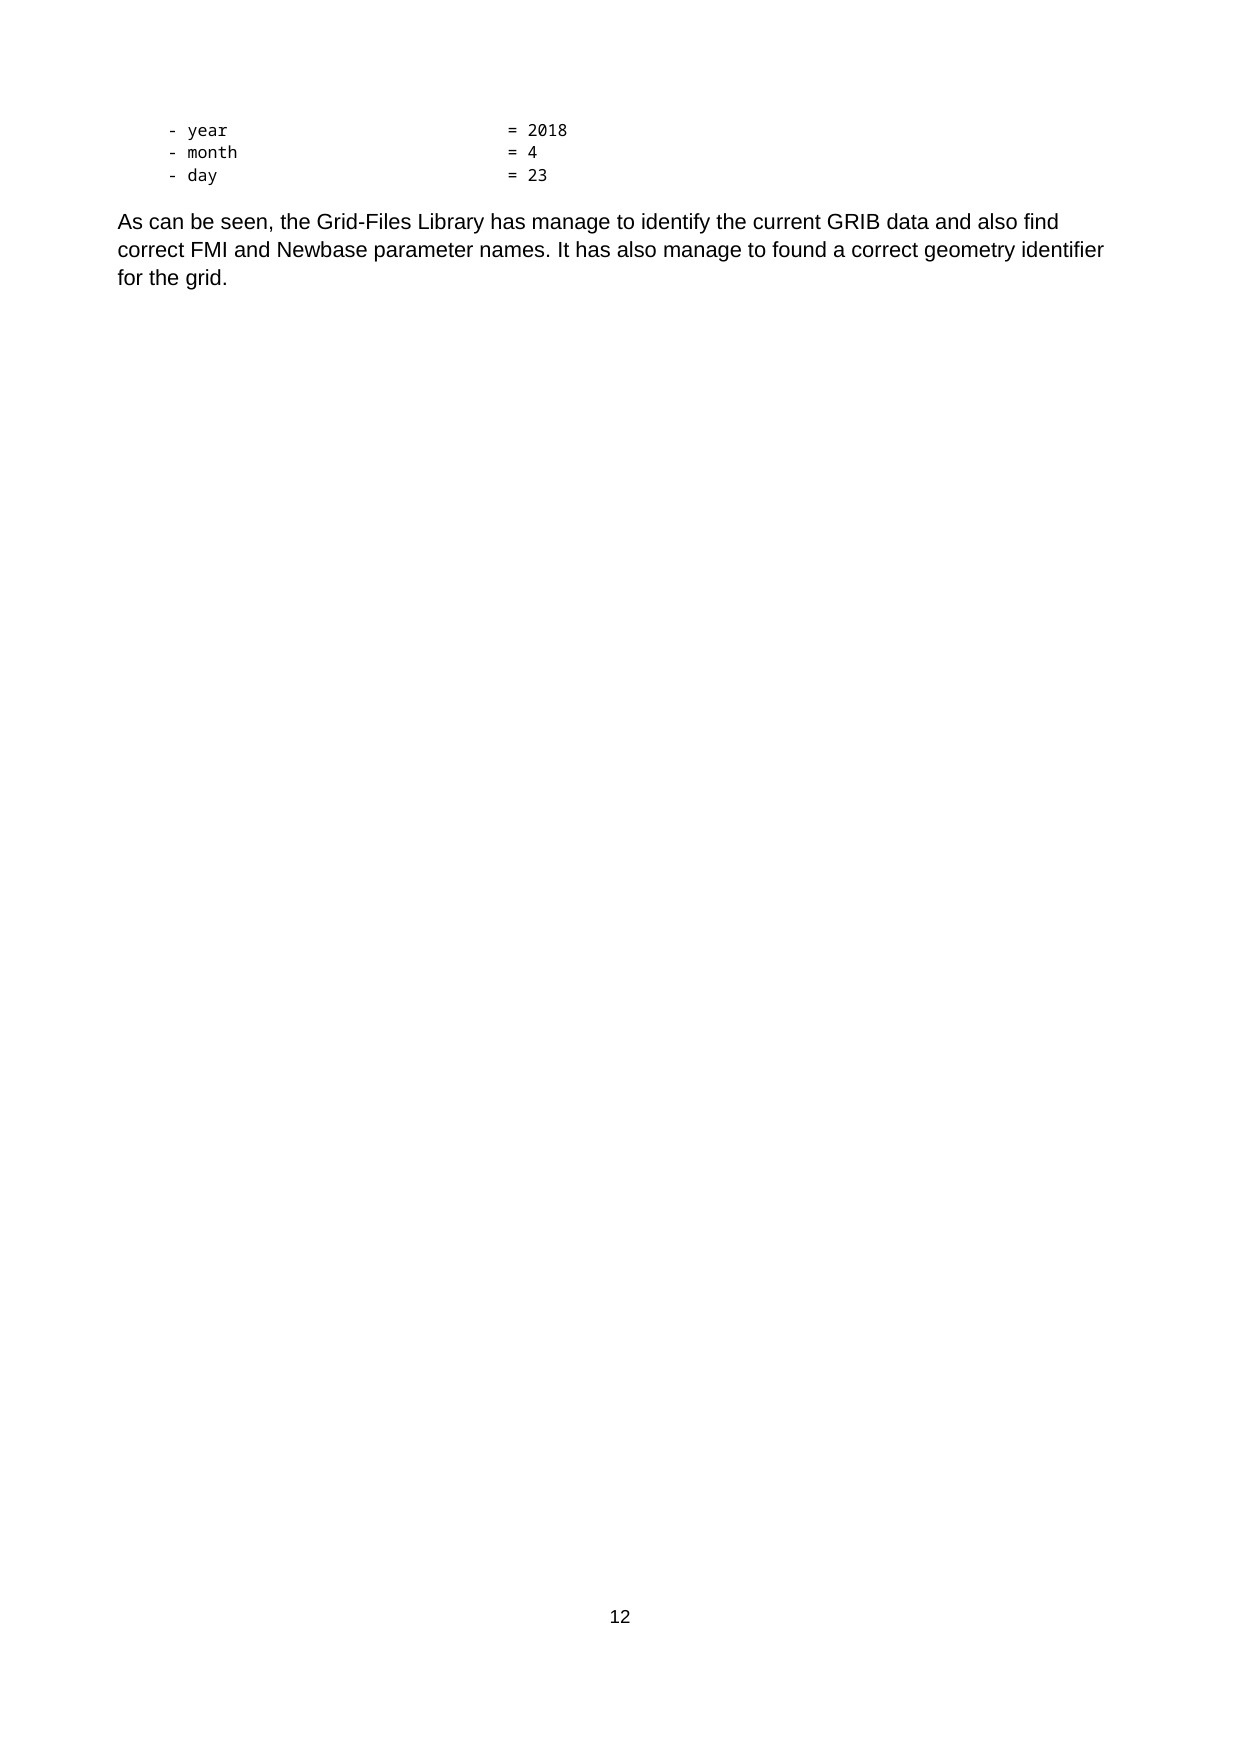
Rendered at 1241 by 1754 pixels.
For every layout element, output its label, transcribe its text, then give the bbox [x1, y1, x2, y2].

text As can be seen, the Grid-Files Library has manage to identify the current GRIB data and also find correct FMI and Newbase parameter names. It has also manage to found a correct geometry identifier for the grid. [117, 209, 1122, 289]
text - year = 2018 - month = 4 - day = 23 [117, 118, 1122, 209]
